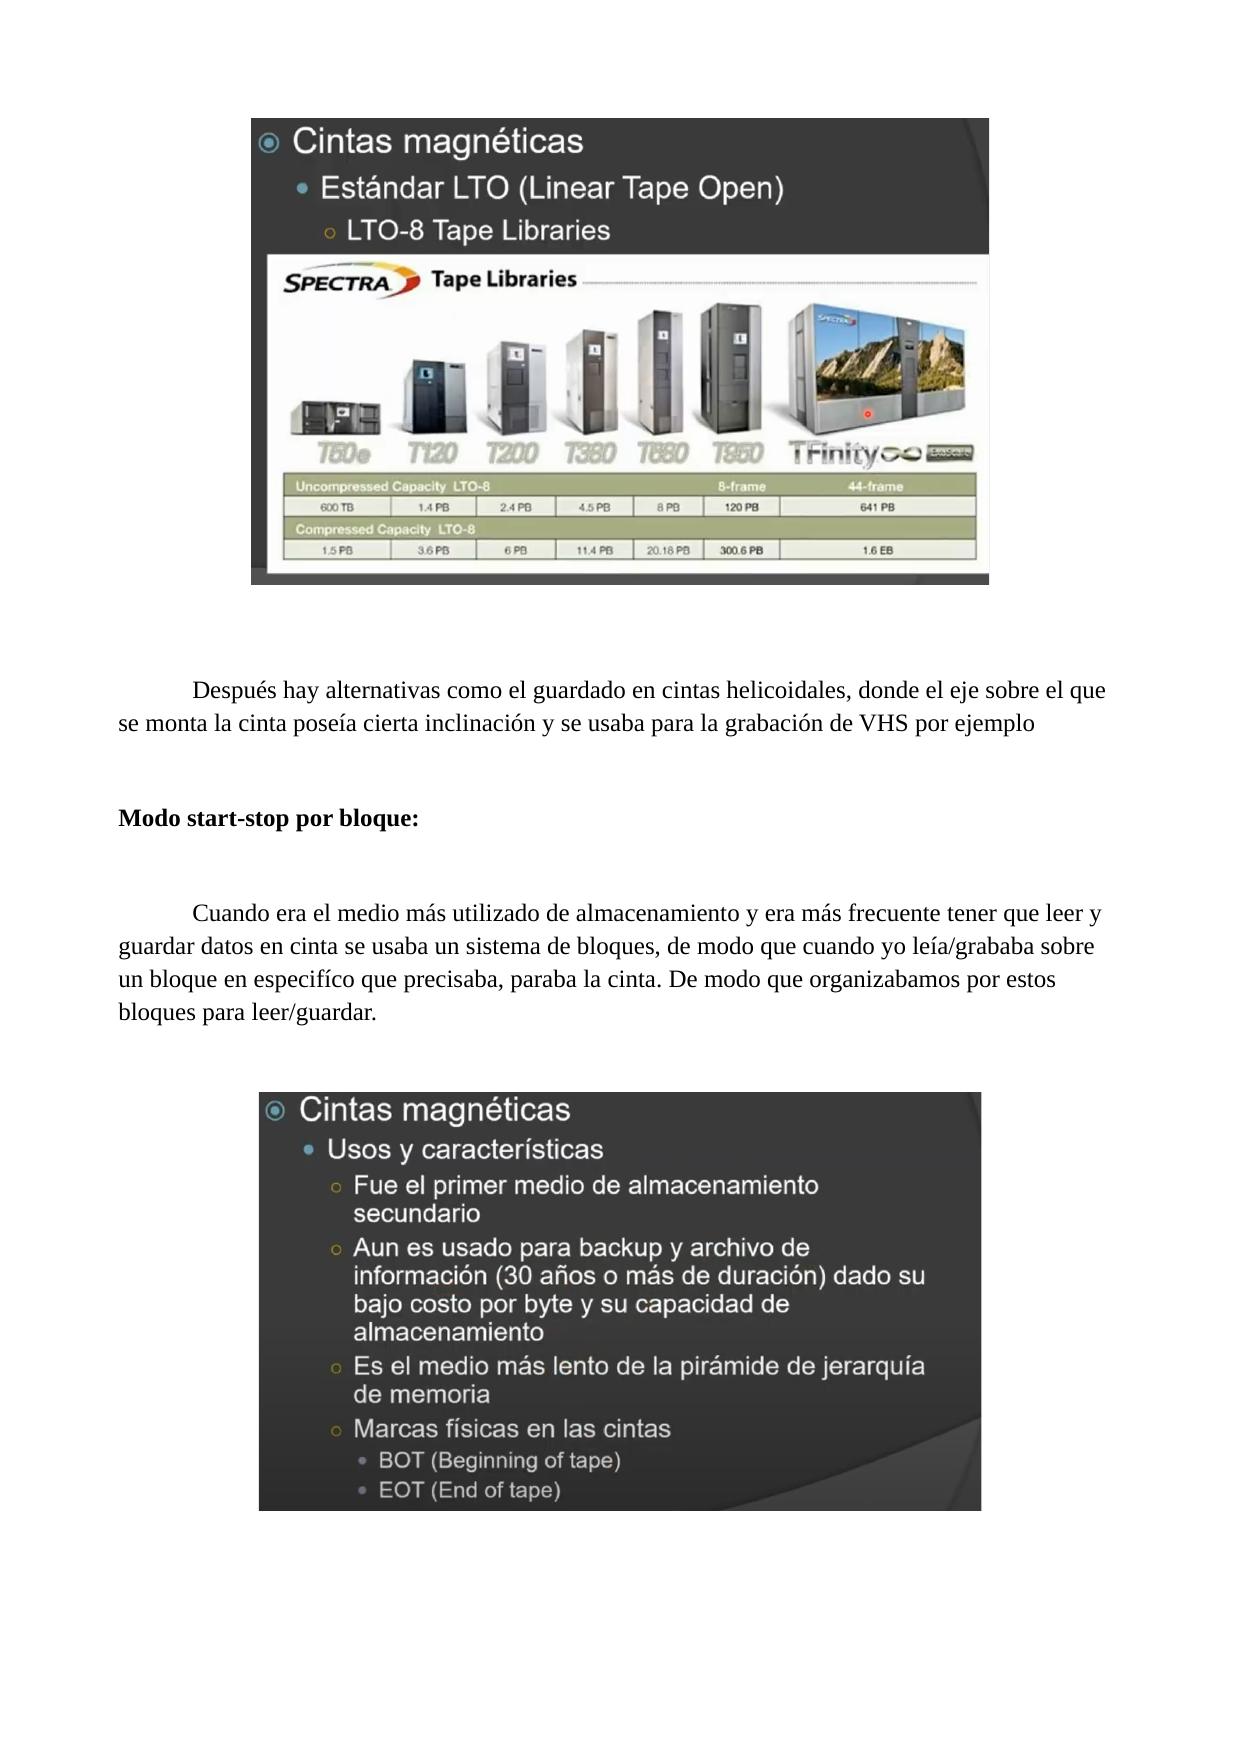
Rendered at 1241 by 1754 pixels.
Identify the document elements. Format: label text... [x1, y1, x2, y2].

text Después hay alternativas como el guardado en cintas helicoidales, donde el eje sobre el que se monta la cinta poseía cierta inclinación y se usaba para la grabación de VHS por ejemplo [118, 675, 1122, 737]
text Modo start-stop por bloque: [118, 803, 1122, 832]
picture [258, 1092, 982, 1511]
picture [251, 118, 990, 585]
text Cuando era el medio más utilizado de almacenamiento y era más frecuente tener que leer y guardar datos en cinta se usaba un sistema de bloques, de modo que cuando yo leía/grababa sobre un bloque en especifíco que precisaba, paraba la cinta. De modo que organizabamos por estos bloques para leer/guardar. [118, 898, 1122, 1026]
